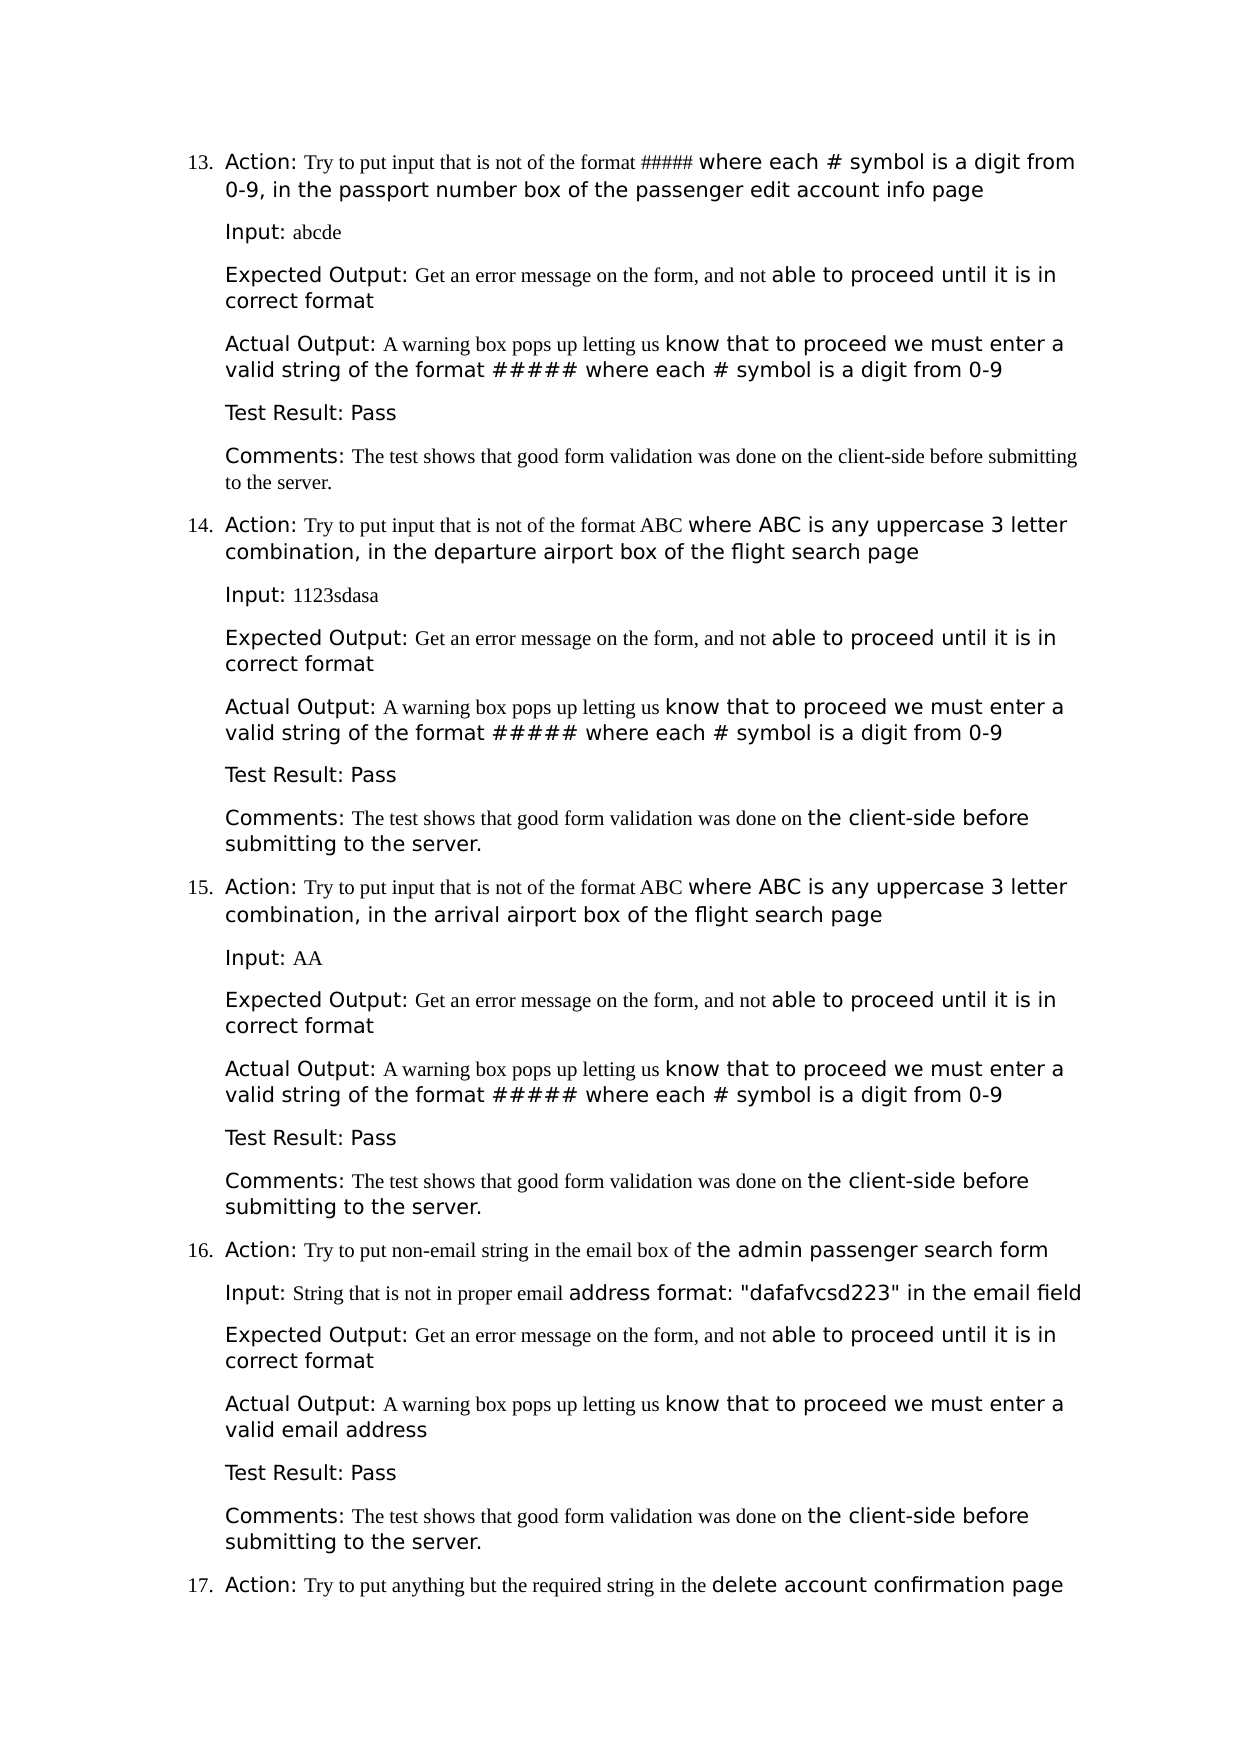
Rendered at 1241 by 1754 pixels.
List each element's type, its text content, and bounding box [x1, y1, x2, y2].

list Action: Try to put input that is not of the format ##### where each # symbol is a digit from 0-9, in the passport number box of the passenger edit account info page [187, 150, 1090, 202]
list Test Result: Pass [187, 1461, 1090, 1486]
list Test Result: Pass [187, 1126, 1090, 1151]
list Comments: The test shows that good form validation was done on the client-side before submitting to the server. [187, 444, 1090, 494]
list Action: Try to put input that is not of the format ABC where ABC is any uppercase 3 letter combination, in the arrival airport box of the flight search page [187, 875, 1090, 927]
list Actual Output: A warning box pops up letting us know that to proceed we must enter a valid string of the format ##### where each # symbol is a digit from 0-9 [187, 332, 1090, 383]
list Input: 1123sdasa [187, 583, 1090, 607]
list Test Result: Pass [187, 401, 1090, 425]
list Expected Output: Get an error message on the form, and not able to proceed until it is in correct format [187, 988, 1090, 1039]
list Comments: The test shows that good form validation was done on the client-side before submitting to the server. [187, 1504, 1090, 1554]
list Actual Output: A warning box pops up letting us know that to proceed we must enter a valid string of the format ##### where each # symbol is a digit from 0-9 [187, 694, 1090, 745]
list Comments: The test shows that good form validation was done on the client-side before submitting to the server. [187, 1169, 1090, 1219]
list Comments: The test shows that good form validation was done on the client-side before submitting to the server. [187, 806, 1090, 857]
list Action: Try to put anything but the required string in the delete account confirmation page [187, 1573, 1090, 1597]
list Action: Try to put input that is not of the format ABC where ABC is any uppercase 3 letter combination, in the departure airport box of the flight search page [187, 512, 1090, 565]
list Actual Output: A warning box pops up letting us know that to proceed we must enter a valid string of the format ##### where each # symbol is a digit from 0-9 [187, 1057, 1090, 1108]
list Input: AA [187, 946, 1090, 970]
list Expected Output: Get an error message on the form, and not able to proceed until it is in correct format [187, 263, 1090, 314]
list Expected Output: Get an error message on the form, and not able to proceed until it is in correct format [187, 626, 1090, 676]
list Actual Output: A warning box pops up letting us know that to proceed we must enter a valid email address [187, 1392, 1090, 1443]
list Test Result: Pass [187, 763, 1090, 788]
list Expected Output: Get an error message on the form, and not able to proceed until it is in correct format [187, 1323, 1090, 1374]
list Action: Try to put non-email string in the email box of the admin passenger search form [187, 1238, 1090, 1262]
list Input: abcde [187, 220, 1090, 245]
list Input: String that is not in proper email address format: "dafafvcsd223" in the email field [187, 1281, 1090, 1305]
